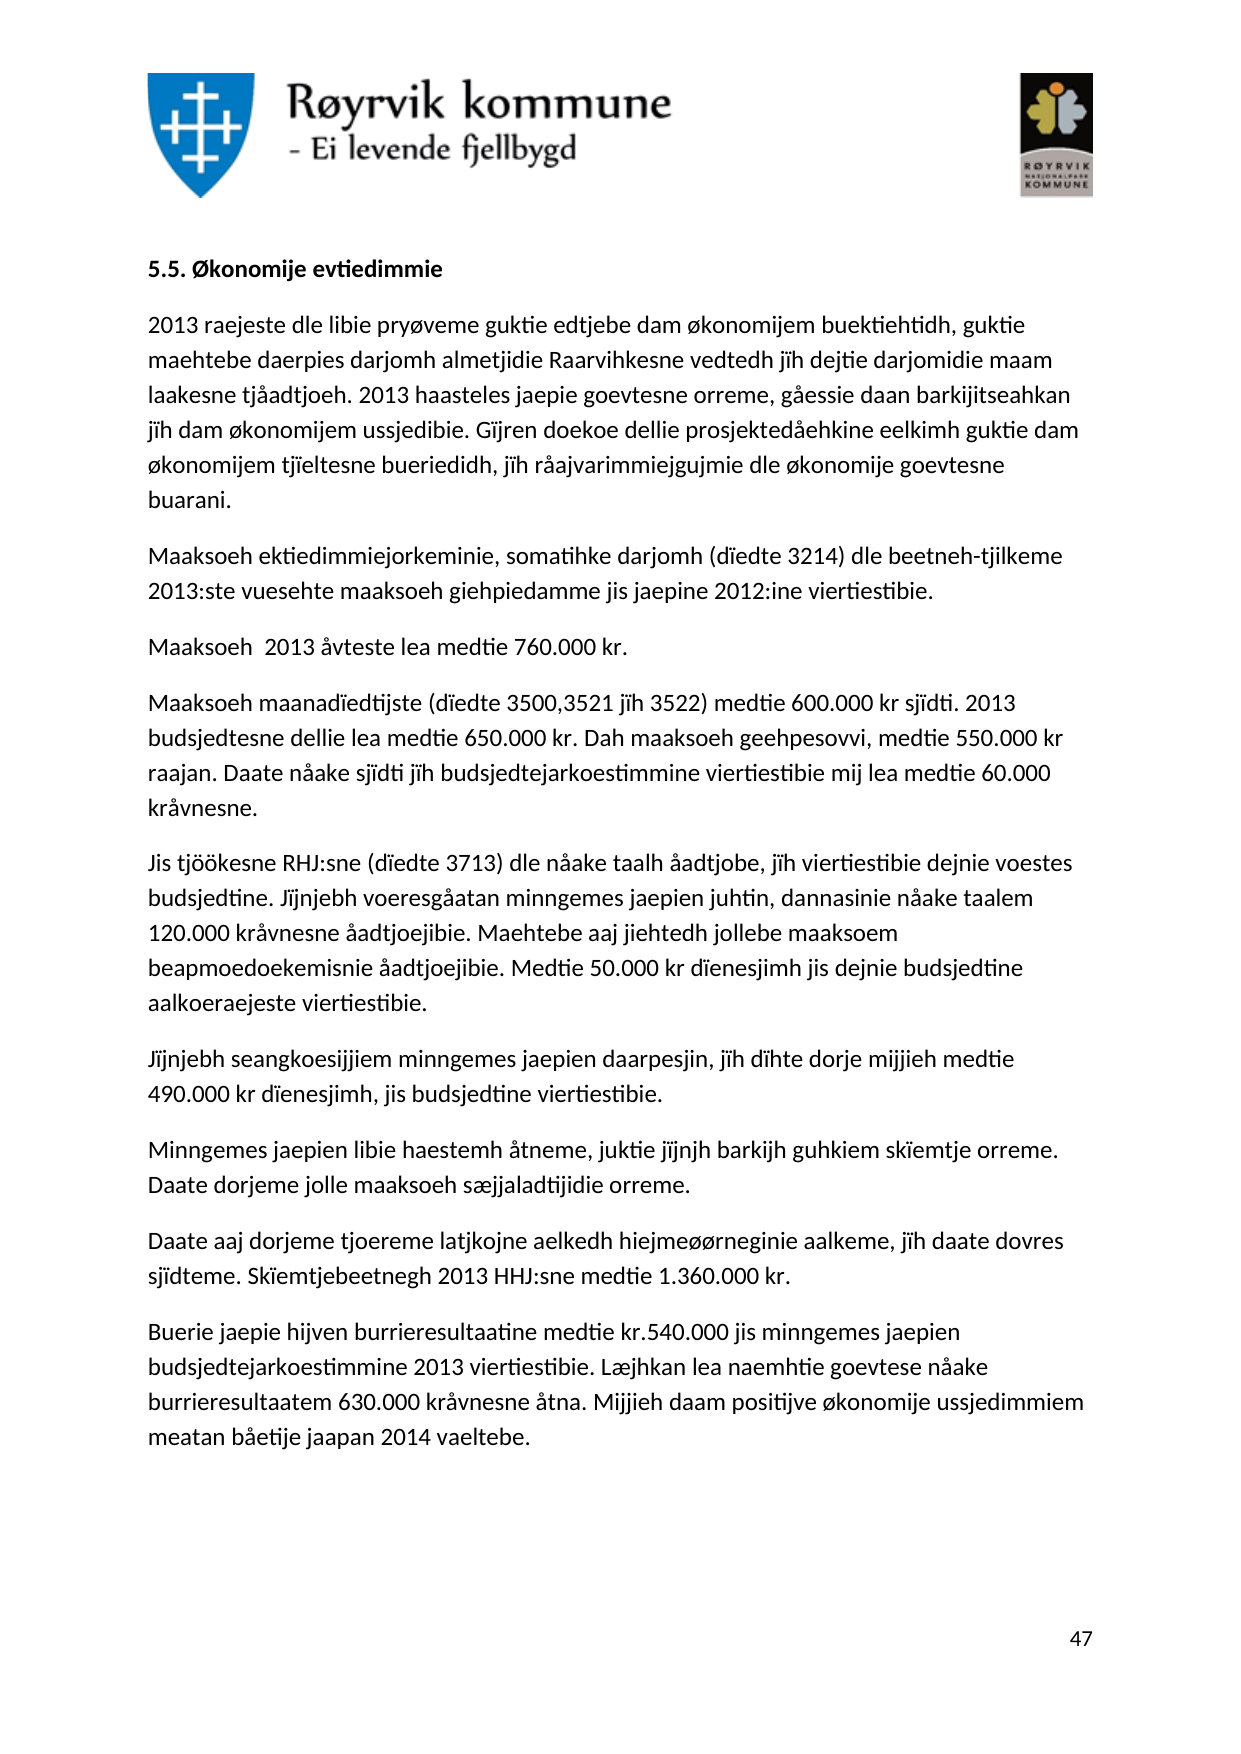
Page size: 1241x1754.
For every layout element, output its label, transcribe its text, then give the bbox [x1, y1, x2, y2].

text Maaksoeh maanadïedtijste (dïedte 3500,3521 jïh 3522) medtie 600.000 kr sjïdti. 2013 budsjedtesne dellie lea medtie 650.000 kr. Dah maaksoeh geehpesovvi, medtie 550.000 kr raajan. Daate nåake sjïdti jïh budsjedtejarkoestimmine viertiestibie mij lea medtie 60.000 kråvnesne. [148, 687, 1093, 822]
text Minngemes jaepien libie haestemh åtneme, juktie jïjnjh barkijh guhkiem skïemtje orreme. Daate dorjeme jolle maaksoeh sæjjaladtijidie orreme. [148, 1134, 1093, 1200]
text Jïjnjebh seangkoesijjiem minngemes jaepien daarpesjin, jïh dïhte dorje mijjieh medtie 490.000 kr dïenesjimh, jis budsjedtine viertiestibie. [148, 1043, 1093, 1109]
text Jis tjöökesne RHJ:sne (dïedte 3713) dle nåake taalh åadtjobe, jïh viertiestibie dejnie voestes budsjedtine. Jïjnjebh voeresgåatan minngemes jaepien juhtin, dannasinie nåake taalem 120.000 kråvnesne åadtjoejibie. Maehtebe aaj jiehtedh jollebe maaksoem beapmoedoekemisnie åadtjoejibie. Medtie 50.000 kr dïenesjimh jis dejnie budsjedtine aalkoeraejeste viertiestibie. [148, 848, 1093, 1018]
text Daate aaj dorjeme tjoereme latjkojne aelkedh hiejmeøørneginie aalkeme, jïh daate dovres sjïdteme. Skïemtjebeetnegh 2013 HHJ:sne medtie 1.360.000 kr. [148, 1225, 1093, 1291]
text Maaksoeh ektiedimmiejorkeminie, somatihke darjomh (dïedte 3214) dle beetneh-tjilkeme 2013:ste vuesehte maaksoeh giehpiedamme jis jaepine 2012:ine viertiestibie. [148, 540, 1093, 606]
text Buerie jaepie hijven burrieresultaatine medtie kr.540.000 jis minngemes jaepien budsjedtejarkoestimmine 2013 viertiestibie. Læjhkan lea naemhtie goevtese nåake burrieresultaatem 630.000 kråvnesne åtna. Mijjieh daam positijve økonomije ussjedimmiem meatan båetije jaapan 2014 vaeltebe. [148, 1316, 1093, 1451]
text 5.5. Økonomije evtiedimmie [148, 253, 1093, 284]
picture [147, 73, 1093, 198]
text 2013 raejeste dle libie pryøveme guktie edtjebe dam økonomijem buektiehtidh, guktie maehtebe daerpies darjomh almetjidie Raarvihkesne vedtedh jïh dejtie darjomidie maam laakesne tjåadtjoeh. 2013 haasteles jaepie goevtesne orreme, gåessie daan barkijitseahkan jïh dam økonomijem ussjedibie. Gïjren doekoe dellie prosjektedåehkine eelkimh guktie dam økonomijem tjïeltesne bueriedidh, jïh råajvarimmiejgujmie dle økonomije goevtesne buarani. [148, 309, 1093, 515]
text Maaksoeh 2013 åvteste lea medtie 760.000 kr. [148, 631, 1093, 661]
